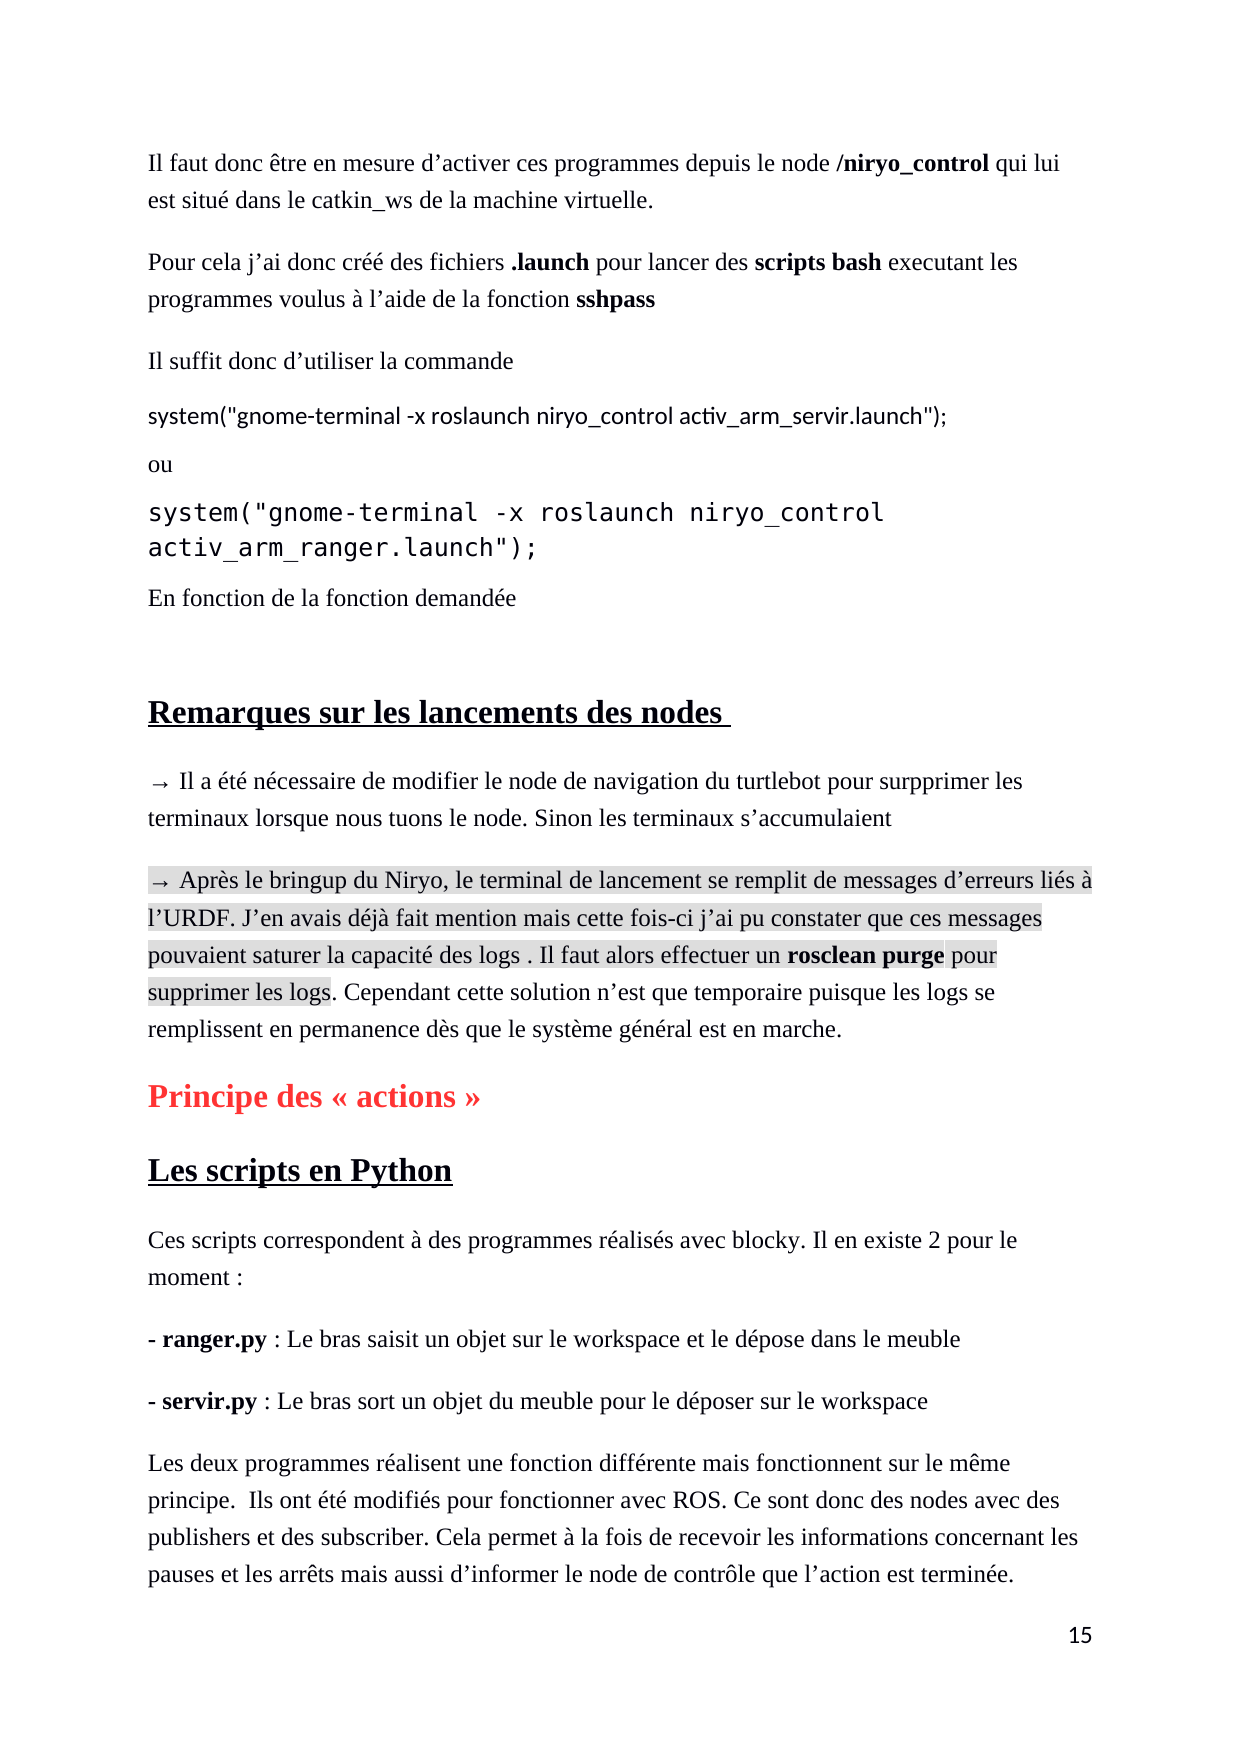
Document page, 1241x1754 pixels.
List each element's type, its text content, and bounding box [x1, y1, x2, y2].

text Remarques sur les lancements des nodes [148, 692, 1092, 730]
text Principe des « actions » [148, 1076, 1092, 1114]
text Pour cela j’ai donc créé des fichiers .launch pour lancer des scripts bash executant les programmes voulus à l’aide de la fonction sshpass [148, 247, 1092, 313]
text - ranger.py : Le bras saisit un objet sur le workspace et le dépose dans le meuble [148, 1324, 1092, 1353]
text - servir.py : Le bras sort un objet du meuble pour le déposer sur le workspace [148, 1386, 1092, 1415]
text En fonction de la fonction demandée [148, 583, 1092, 612]
text Il faut donc être en mesure d’activer ces programmes depuis le node /niryo_control qui lui est situé dans le catkin_ws de la machine virtuelle. [148, 148, 1092, 213]
text system("gnome-terminal -x roslaunch niryo_control activ_arm_servir.launch"); [148, 400, 1092, 430]
text → Après le bringup du Niryo, le terminal de lancement se remplit de messages d’erreurs liés à l’URDF. J’en avais déjà fait mention mais cette fois-ci j’ai pu constater que ces messages pouvaient saturer la capacité des logs . Il faut alors effectuer un rosclean purge pour supprimer les logs. Cependant cette solution n’est que temporaire puisque les logs se remplissent en permanence dès que le système général est en marche. [148, 866, 1092, 1043]
text Il suffit donc d’utiliser la commande [148, 346, 1092, 375]
text Les scripts en Python [148, 1150, 1092, 1189]
text Ces scripts correspondent à des programmes réalisés avec blocky. Il en existe 2 pour le moment : [148, 1225, 1092, 1291]
text system("gnome-terminal -x roslaunch niryo_control activ_arm_ranger.launch"); [148, 498, 1092, 563]
text Les deux programmes réalisent une fonction différente mais fonctionnent sur le même principe. Ils ont été modifiés pour fonctionner avec ROS. Ce sont donc des nodes avec des publishers et des subscriber. Cela permet à la fois de recevoir les informations concernant les pauses et les arrêts mais aussi d’informer le node de contrôle que l’action est terminée. [148, 1448, 1092, 1588]
text → Il a été nécessaire de modifier le node de navigation du turtlebot pour surpprimer les terminaux lorsque nous tuons le node. Sinon les terminaux s’accumulaient [148, 766, 1092, 832]
text ou [148, 449, 1092, 478]
